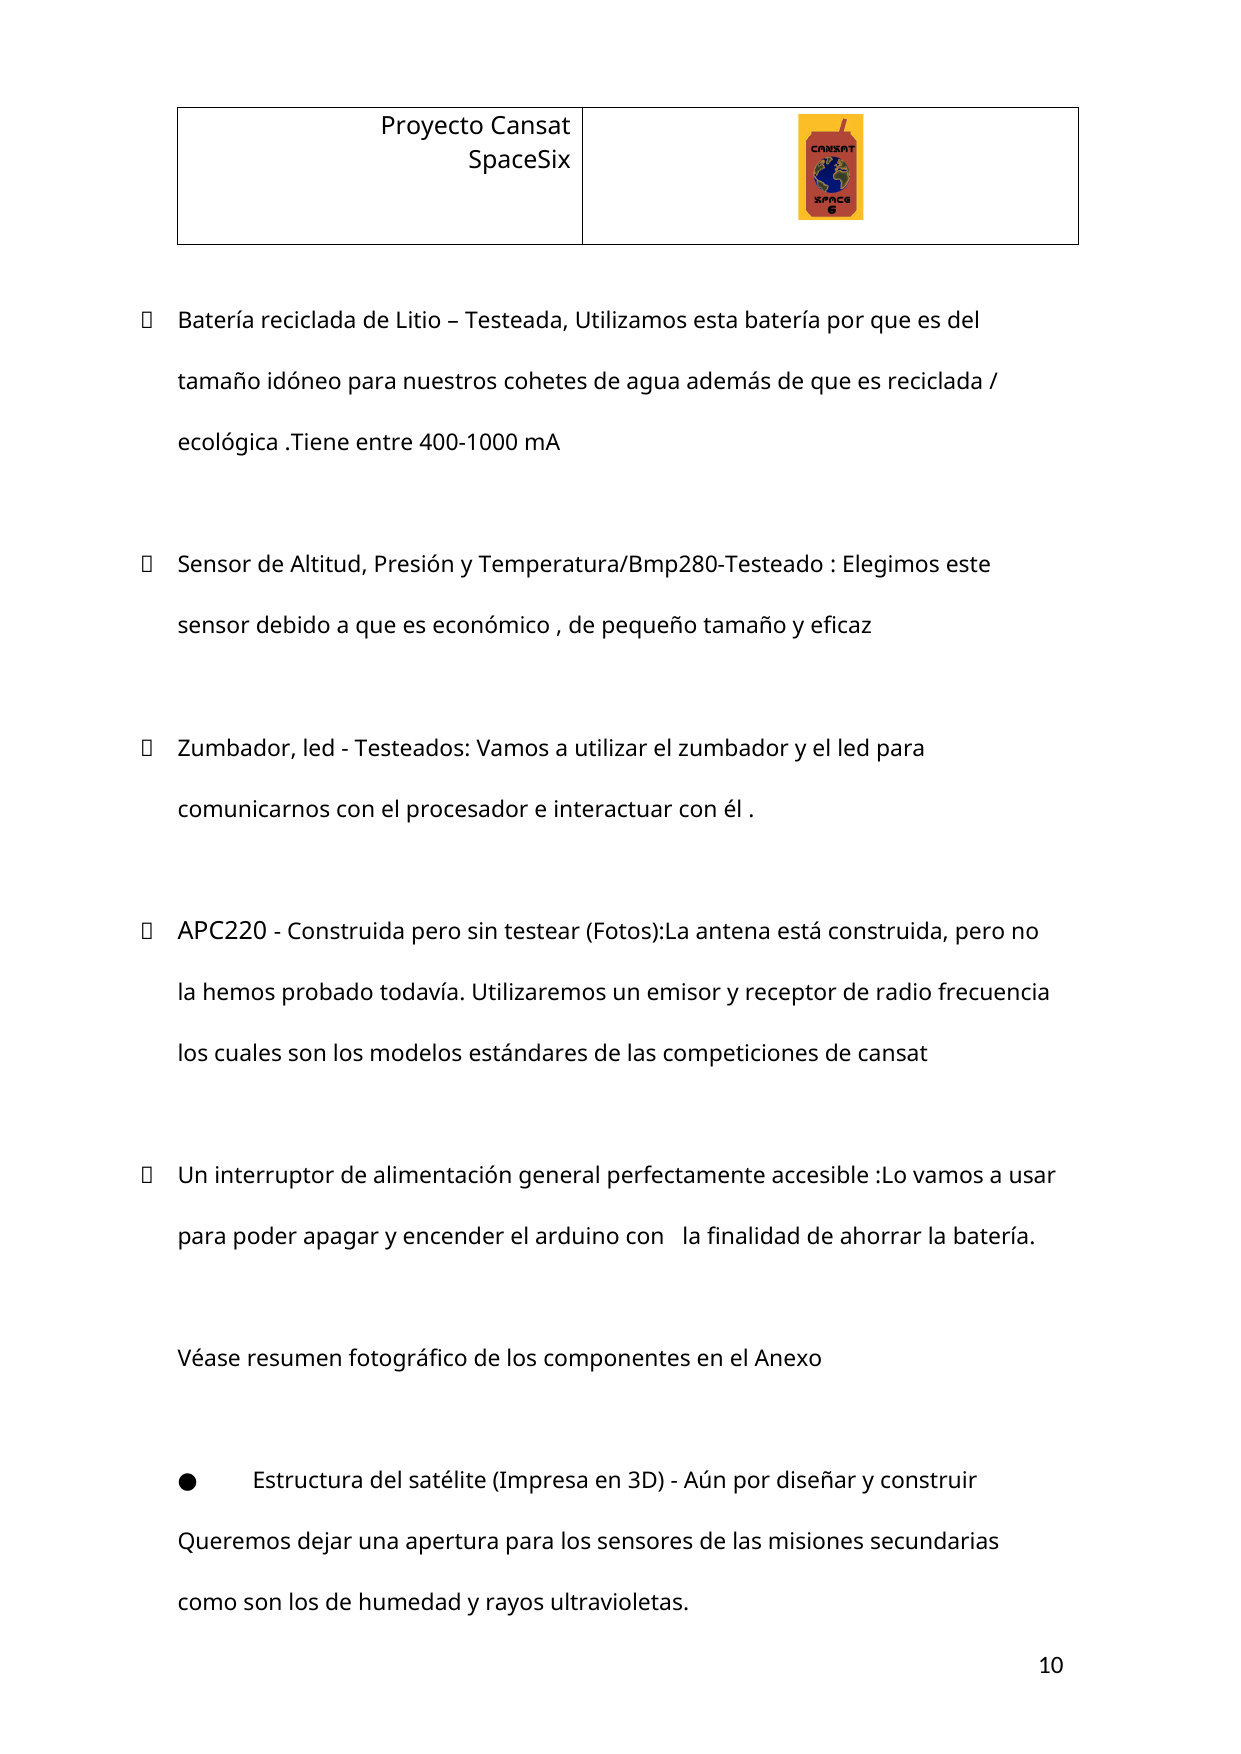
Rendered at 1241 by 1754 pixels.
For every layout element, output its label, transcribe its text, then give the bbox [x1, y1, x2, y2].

picture [798, 114, 864, 220]
list Zumbador, led - Testeados: Vamos a utilizar el zumbador y el led para comunicarnos con el procesador e interactuar con él . [140, 717, 1063, 824]
list Batería reciclada de Litio – Testeada, Utilizamos esta batería por que es del tamaño idóneo para nuestros cohetes de agua además de que es reciclada / ecológica .Tiene entre 400-1000 mA [140, 274, 1063, 457]
list APC220 - Construida pero sin testear (Fotos):La antena está construida, pero no la hemos probado todavía. Utilizaremos un emisor y receptor de radio frecuencia los cuales son los modelos estándares de las competiciones de cansat [140, 900, 1063, 1068]
list Estructura del satélite (Impresa en 3D) - Aún por diseñar y construir Queremos dejar una apertura para los sensores de las misiones secundarias como son los de humedad y rayos ultravioletas. [177, 1450, 1063, 1617]
list Un interruptor de alimentación general perfectamente accesible :Lo vamos a usar para poder apagar y encender el arduino con la finalidad de ahorrar la batería. [140, 1146, 1063, 1251]
list Sensor de Altitud, Presión y Temperatura/Bmp280-Testeado : Elegimos este sensor debido a que es económico , de pequeño tamaño y eficaz [140, 534, 1063, 641]
text Véase resumen fotográfico de los componentes en el Anexo [177, 1328, 1063, 1373]
